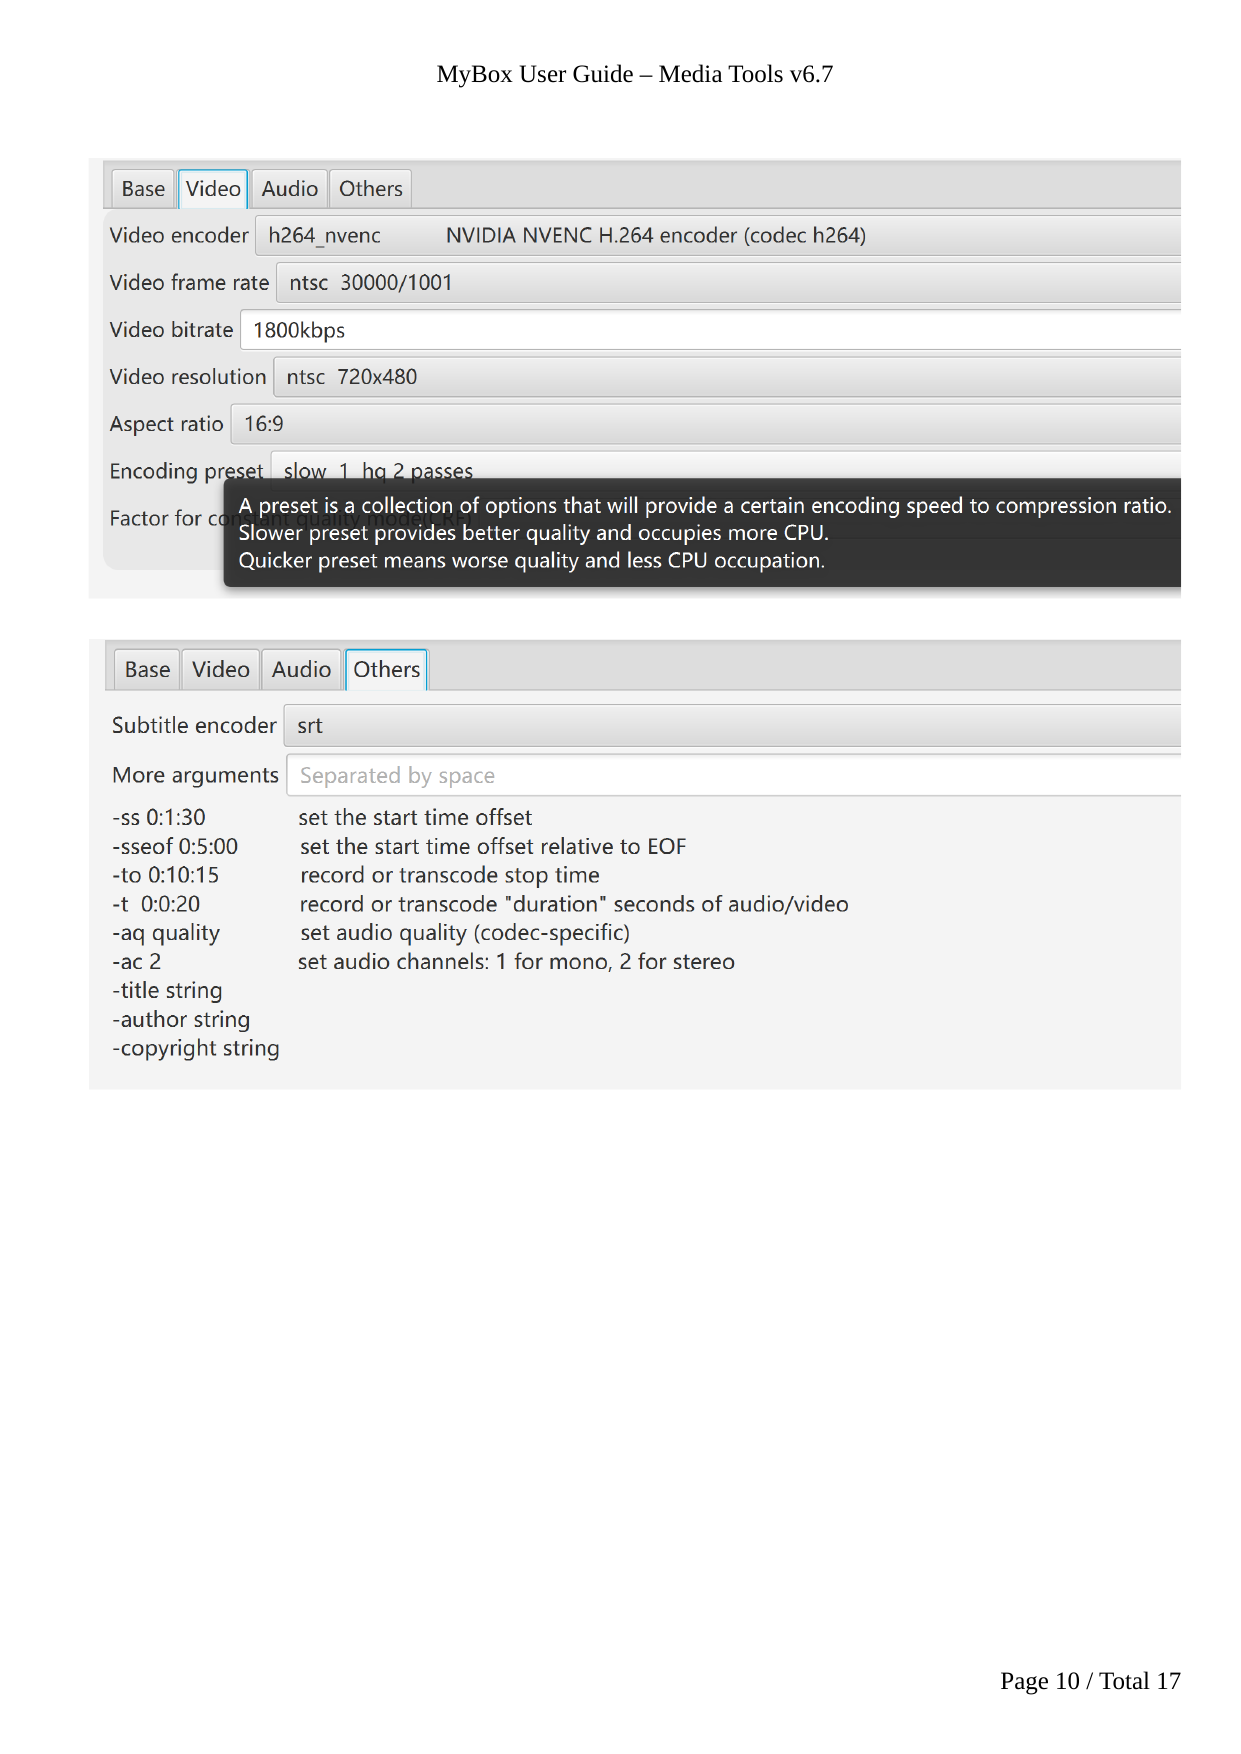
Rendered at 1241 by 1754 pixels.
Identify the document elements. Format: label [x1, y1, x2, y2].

picture [88, 158, 1182, 599]
picture [88, 639, 1182, 1090]
